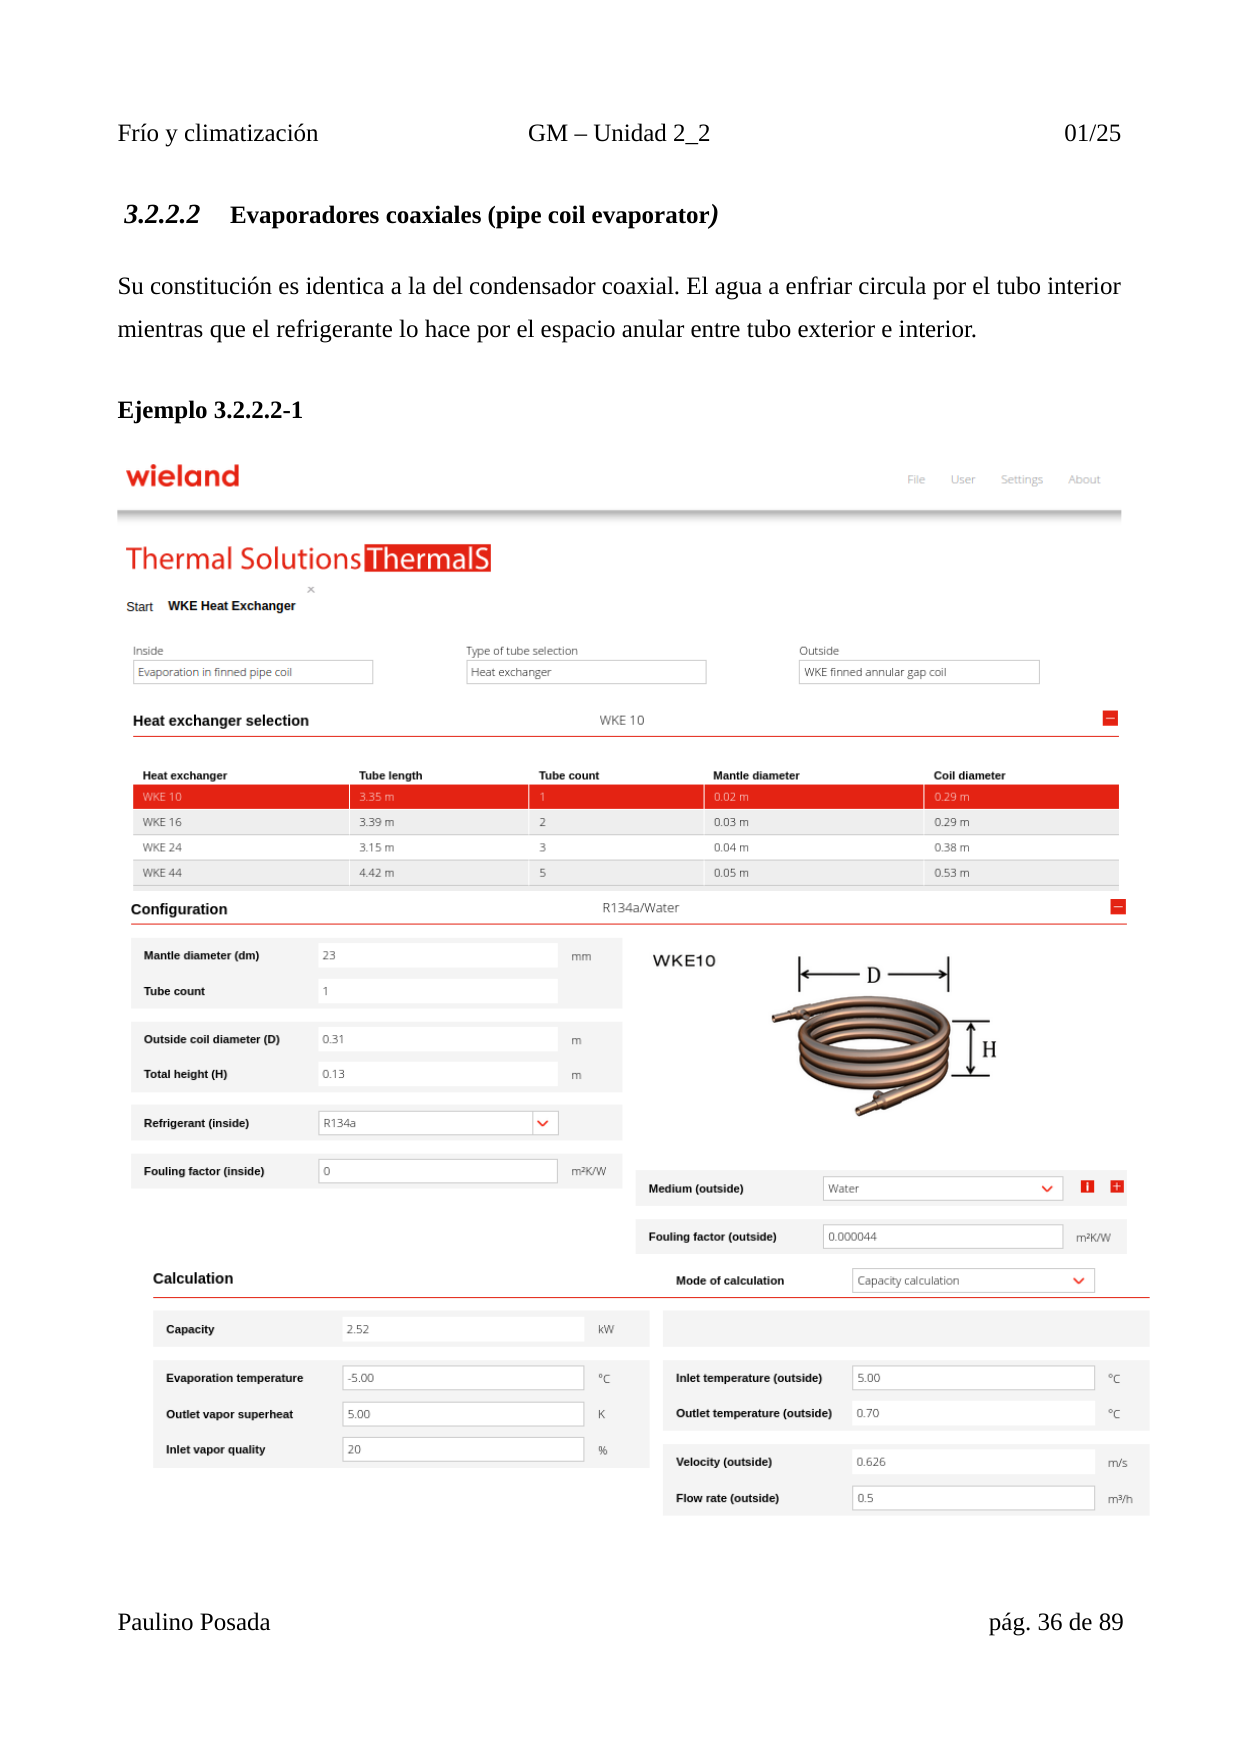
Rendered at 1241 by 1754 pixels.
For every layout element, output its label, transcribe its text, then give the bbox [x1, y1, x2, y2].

subtitle Evaporadores coaxiales (pipe coil evaporator) [117, 197, 1123, 229]
picture [117, 450, 1122, 891]
text Su constitución es identica a la del condensador coaxial. El agua a enfriar circula por el tubo interior mientras que el refrigerante lo hace por el espacio anular entre tubo exterior e interior. [117, 271, 1123, 343]
picture [145, 1266, 1150, 1526]
picture [125, 898, 1130, 1255]
text Ejemplo 3.2.2.2-1 [117, 395, 1123, 424]
